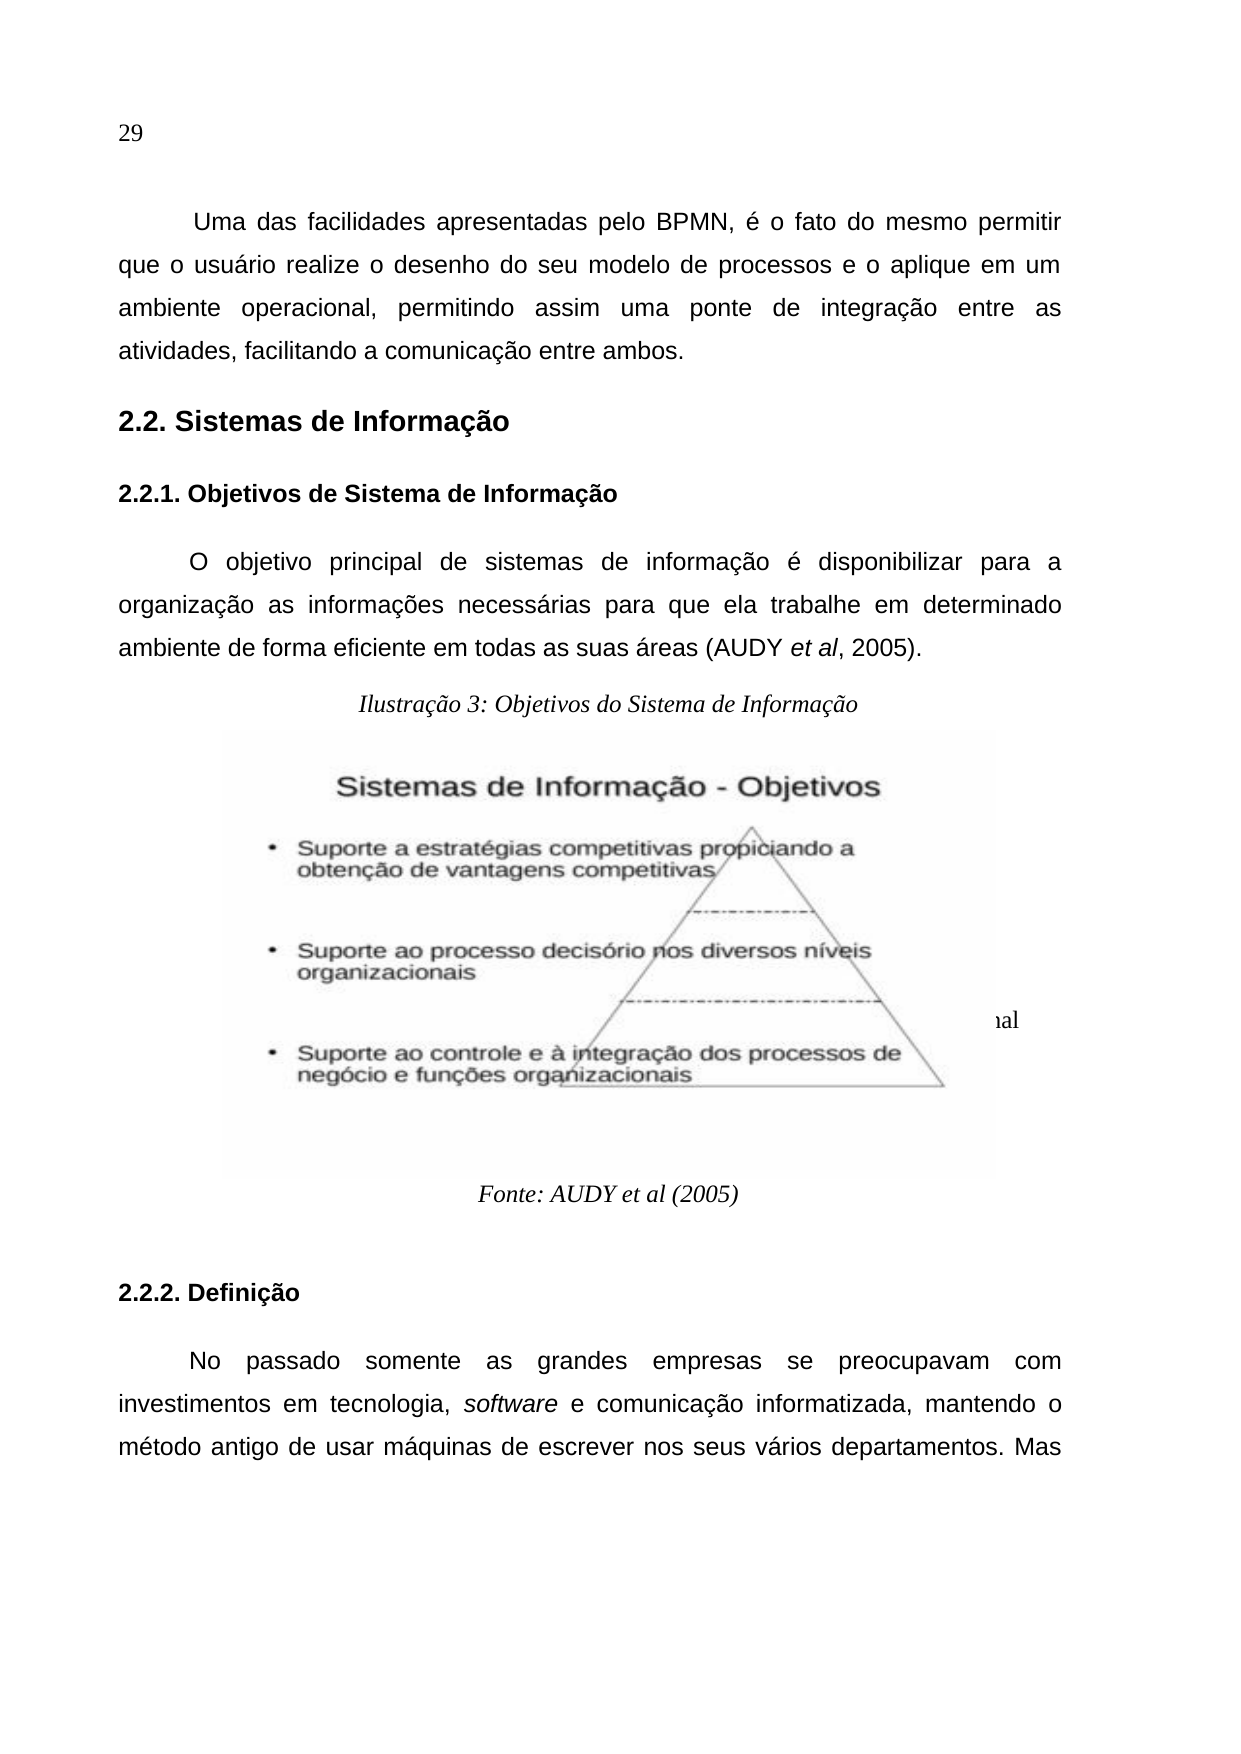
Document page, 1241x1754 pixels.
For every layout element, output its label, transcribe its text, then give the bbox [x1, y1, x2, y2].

subtitle 2.2.1. Objetivos de Sistema de Informação [118, 479, 1063, 508]
text No passado somente as grandes empresas se preocupavam com investimentos em tecnologia, software e comunicação informatizada, mantendo o método antigo de usar máquinas de escrever nos seus vários departamentos. Mas [118, 1346, 1063, 1461]
text Uma das facilidades apresentadas pelo BPMN, é o fato do mesmo permitir que o usuário realize o desenho do seu modelo de processos e o aplique em um ambiente operacional, permitindo assim uma ponte de integração entre as atividades, facilitando a comunicação entre ambos. [118, 207, 1063, 365]
text Ilustração 3: Objetivos do Sistema de Informação [189, 689, 1030, 730]
subtitle 2.2.2. Definição [118, 1278, 1063, 1307]
text Fonte: AUDY et al (2005) [229, 1179, 990, 1207]
picture [222, 730, 996, 1179]
subtitle 2.2. Sistemas de Informação [118, 404, 1063, 437]
text O objetivo principal de sistemas de informação é disponibilizar para a organização as informações necessárias para que ela trabalhe em determinado ambiente de forma eficiente em todas as suas áreas (AUDY et al, 2005). [118, 547, 1063, 662]
